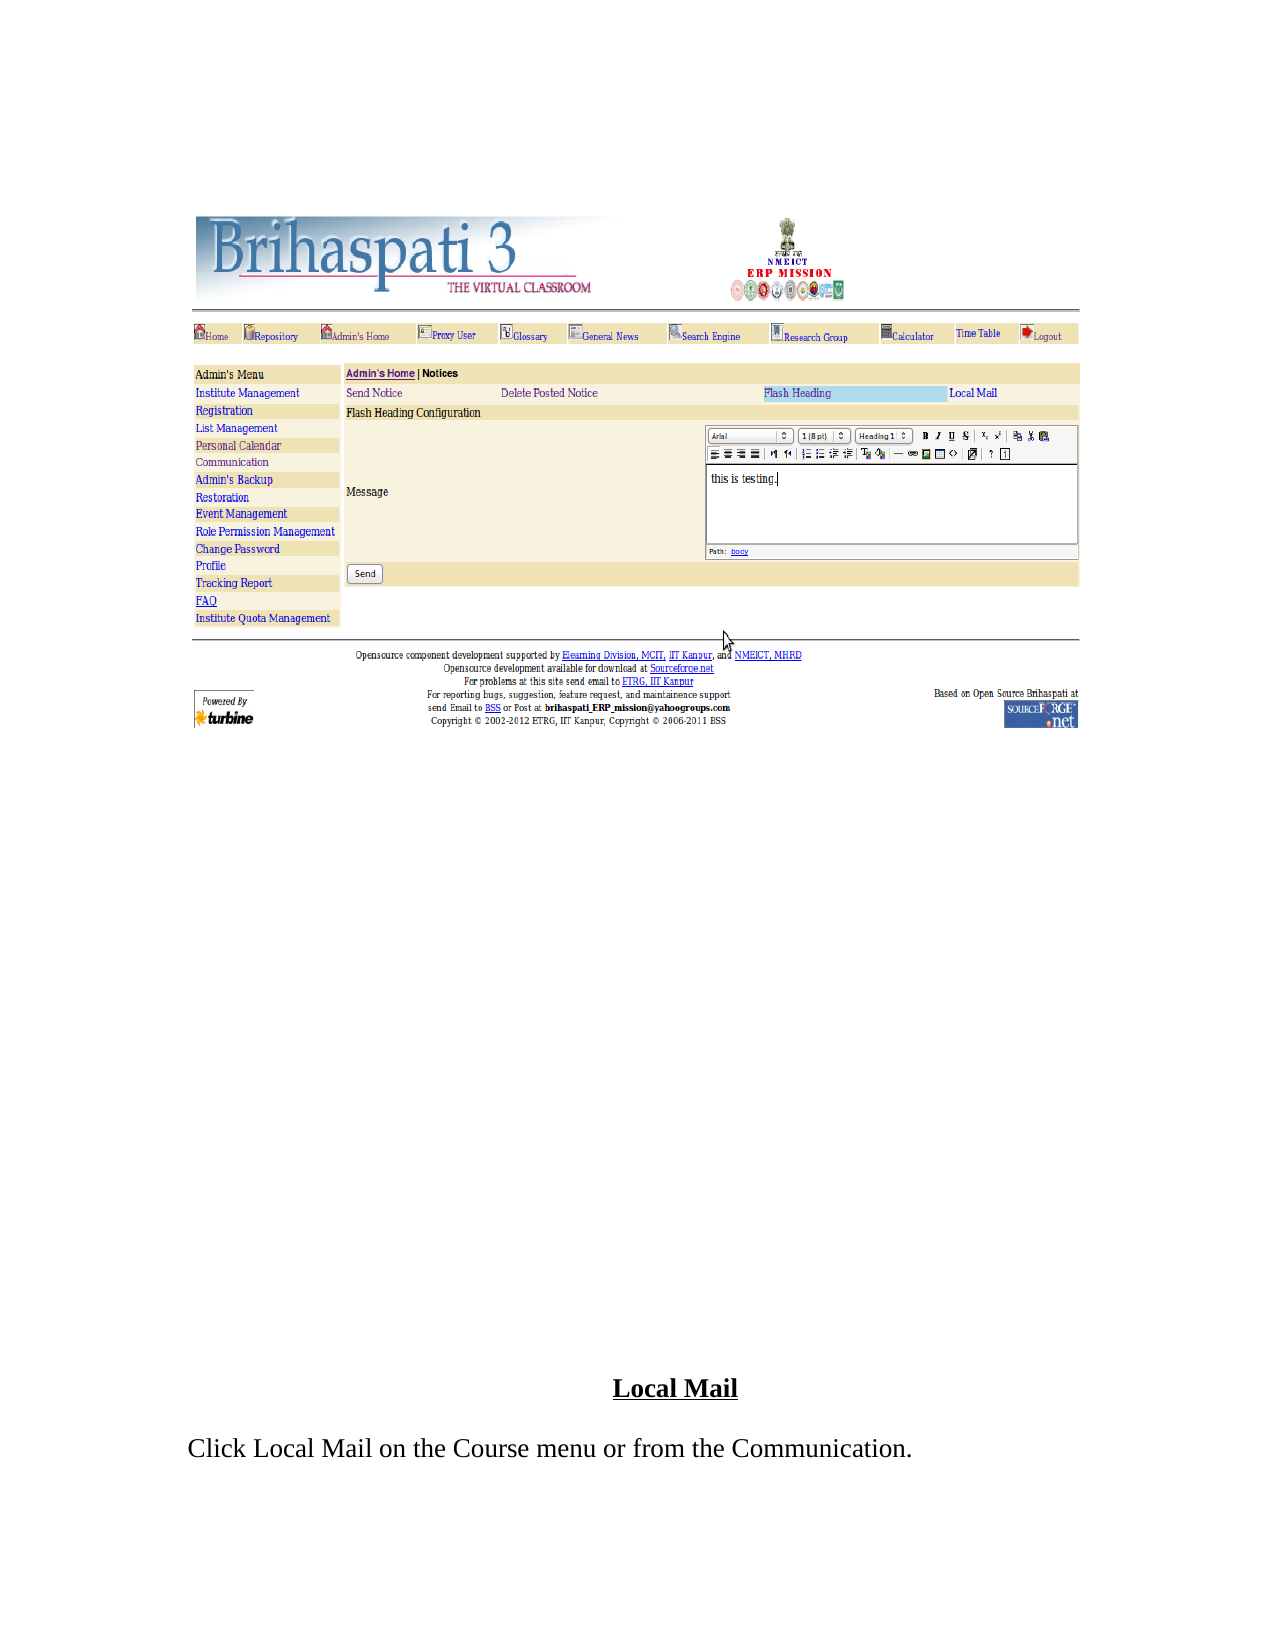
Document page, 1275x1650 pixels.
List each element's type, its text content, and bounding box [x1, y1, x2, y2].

text Local Mail [262, 1372, 1087, 1403]
text Click Local Mail on the Course menu or from the Communication. [187, 1432, 1087, 1463]
picture [189, 211, 1086, 748]
